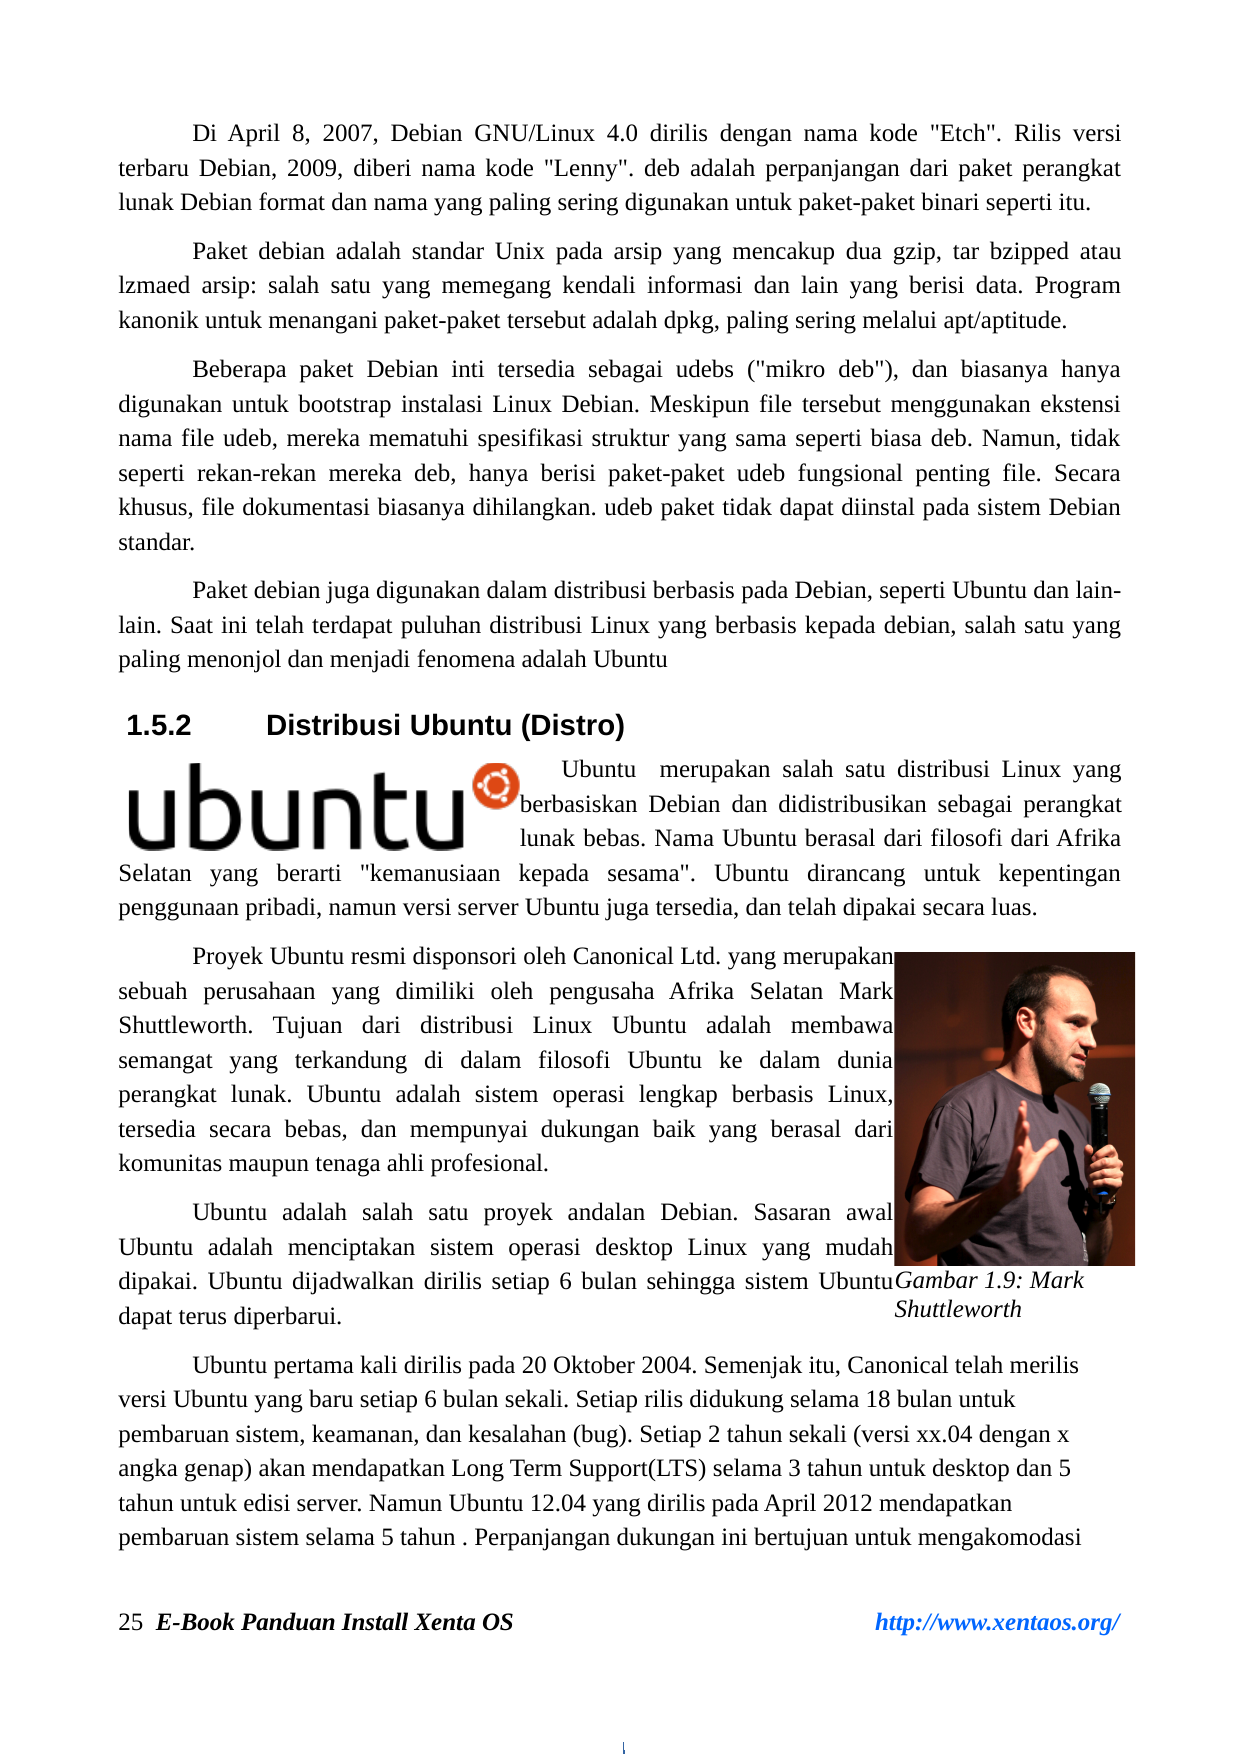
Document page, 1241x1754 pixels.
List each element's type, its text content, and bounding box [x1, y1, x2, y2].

text Beberapa paket Debian inti tersedia sebagai udebs ("mikro deb"), dan biasanya hanya digunakan untuk bootstrap instalasi Linux Debian. Meskipun file tersebut menggunakan ekstensi nama file udeb, mereka mematuhi spesifikasi struktur yang sama seperti biasa deb. Namun, tidak seperti rekan-rekan mereka deb, hanya berisi paket-paket udeb fungsional penting file. Secara khusus, file dokumentasi biasanya dihilangkan. udeb paket tidak dapat diinstal pada sistem Debian standar. [118, 354, 1122, 555]
text Paket debian adalah standar Unix pada arsip yang mencakup dua gzip, tar bzipped atau lzmaed arsip: salah satu yang memegang kendali informasi dan lain yang berisi data. Program kanonik untuk menangani paket-paket tersebut adalah dpkg, paling sering melalui apt/aptitude. [118, 236, 1122, 334]
text Ubuntu adalah salah satu proyek andalan Debian. Sasaran awal Ubuntu adalah menciptakan sistem operasi desktop Linux yang mudah dipakai. Ubuntu dijadwalkan dirilis setiap 6 bulan sehingga sistem Ubuntu dapat terus diperbarui. [118, 1197, 1122, 1329]
picture [894, 952, 943, 1266]
picture [128, 763, 520, 851]
text Gambar 1.9: Mark Shuttleworth [894, 952, 1135, 1323]
text Proyek Ubuntu resmi disponsori oleh Canonical Ltd. yang merupakan sebuah perusahaan yang dimiliki oleh pengusaha Afrika Selatan Mark Shuttleworth. Tujuan dari distribusi Linux Ubuntu adalah membawa semangat yang terkandung di dalam filosofi Ubuntu ke dalam dunia perangkat lunak. Ubuntu adalah sistem operasi lengkap berbasis Linux, tersedia secara bebas, dan mempunyai dukungan baik yang berasal dari komunitas maupun tenaga ahli profesional. [118, 940, 1135, 1177]
text Ubuntu merupakan salah satu distribusi Linux yang berbasiskan Debian dan didistribusikan sebagai perangkat lunak bebas. Nama Ubuntu berasal dari filosofi dari Afrika Selatan yang berarti "kemanusiaan kepada sesama". Ubuntu dirancang untuk kepentingan penggunaan pribadi, namun versi server Ubuntu juga tersedia, dan telah dipakai secara luas. [118, 754, 1122, 921]
subtitle Distribusi Ubuntu (Distro) [118, 708, 1122, 742]
text Di April 8, 2007, Debian GNU/Linux 4.0 dirilis dengan nama kode "Etch". Rilis versi terbaru Debian, 2009, diberi nama kode "Lenny". deb adalah perpanjangan dari paket perangkat lunak Debian format dan nama yang paling sering digunakan untuk paket-paket binari seperti itu. [118, 118, 1122, 216]
text Paket debian juga digunakan dalam distribusi berbasis pada Debian, seperti Ubuntu dan lain-lain. Saat ini telah terdapat puluhan distribusi Linux yang berbasis kepada debian, salah satu yang paling menonjol dan menjadi fenomena adalah Ubuntu [118, 576, 1122, 673]
text Ubuntu pertama kali dirilis pada 20 Oktober 2004. Semenjak itu, Canonical telah merilis versi Ubuntu yang baru setiap 6 bulan sekali. Setiap rilis didukung selama 18 bulan untuk pembaruan sistem, keamanan, dan kesalahan (bug). Setiap 2 tahun sekali (versi xx.04 dengan x angka genap) akan mendapatkan Long Term Support(LTS) selama 3 tahun untuk desktop dan 5 tahun untuk edisi server. Namun Ubuntu 12.04 yang dirilis pada April 2012 mendapatkan pembaruan sistem selama 5 tahun . Perpanjangan dukungan ini bertujuan untuk mengakomodasi [118, 1350, 1122, 1551]
